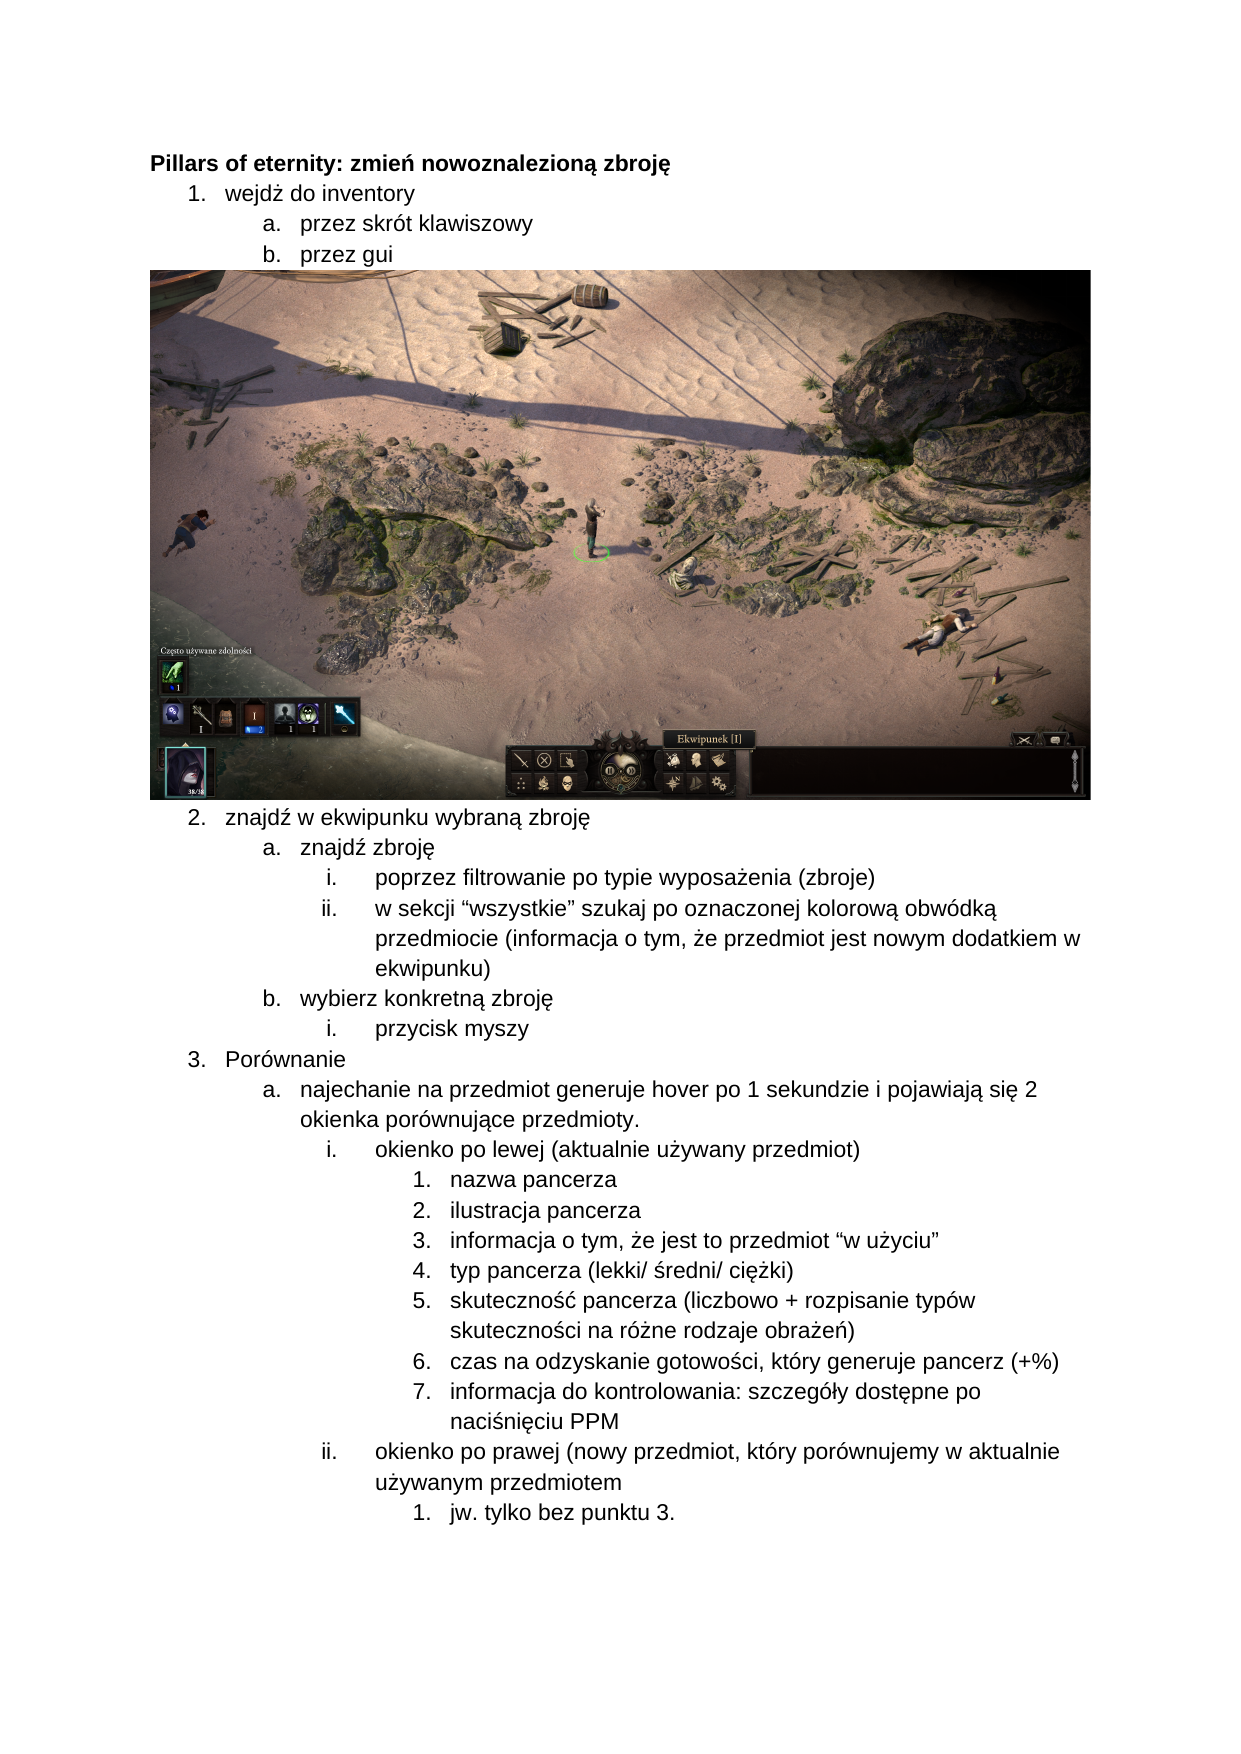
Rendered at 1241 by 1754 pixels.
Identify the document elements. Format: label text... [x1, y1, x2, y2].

list znajdź zbroję [262, 834, 1090, 860]
list znajdź w ekwipunku wybraną zbroję [187, 804, 1090, 830]
list ilustracja pancerza [412, 1197, 1090, 1223]
picture [150, 270, 1091, 800]
list przez gui [262, 241, 1090, 267]
list okienko po lewej (aktualnie używany przedmiot) [337, 1136, 1090, 1162]
list nazwa pancerza [412, 1166, 1090, 1193]
list poprzez filtrowanie po typie wyposażenia (zbroje) [337, 864, 1090, 891]
list informacja do kontrolowania: szczegóły dostępne po naciśnięciu PPM [412, 1378, 1090, 1434]
list przycisk myszy [337, 1015, 1090, 1042]
list wybierz konkretną zbroję [262, 985, 1090, 1011]
list skuteczność pancerza (liczbowo + rozpisanie typów skuteczności na różne rodzaje obrażeń) [412, 1287, 1090, 1344]
text Pillars of eternity: zmień nowoznalezioną zbroję [150, 150, 1090, 176]
list okienko po prawej (nowy przedmiot, który porównujemy w aktualnie używanym przedmiotem [337, 1438, 1090, 1495]
list jw. tylko bez punktu 3. [412, 1499, 1090, 1525]
list Porównanie [187, 1046, 1090, 1072]
list najechanie na przedmiot generuje hover po 1 sekundzie i pojawiają się 2 okienka porównujące przedmioty. [262, 1076, 1090, 1132]
list w sekcji “wszystkie” szukaj po oznaczonej kolorową obwódką przedmiocie (informacja o tym, że przedmiot jest nowym dodatkiem w ekwipunku) [337, 894, 1090, 981]
list czas na odzyskanie gotowości, który generuje pancerz (+%) [412, 1348, 1090, 1374]
list informacja o tym, że jest to przedmiot “w użyciu” [412, 1227, 1090, 1253]
list typ pancerza (lekki/ średni/ ciężki) [412, 1257, 1090, 1283]
list przez skrót klawiszowy [262, 210, 1090, 237]
list wejdż do inventory [187, 180, 1090, 207]
